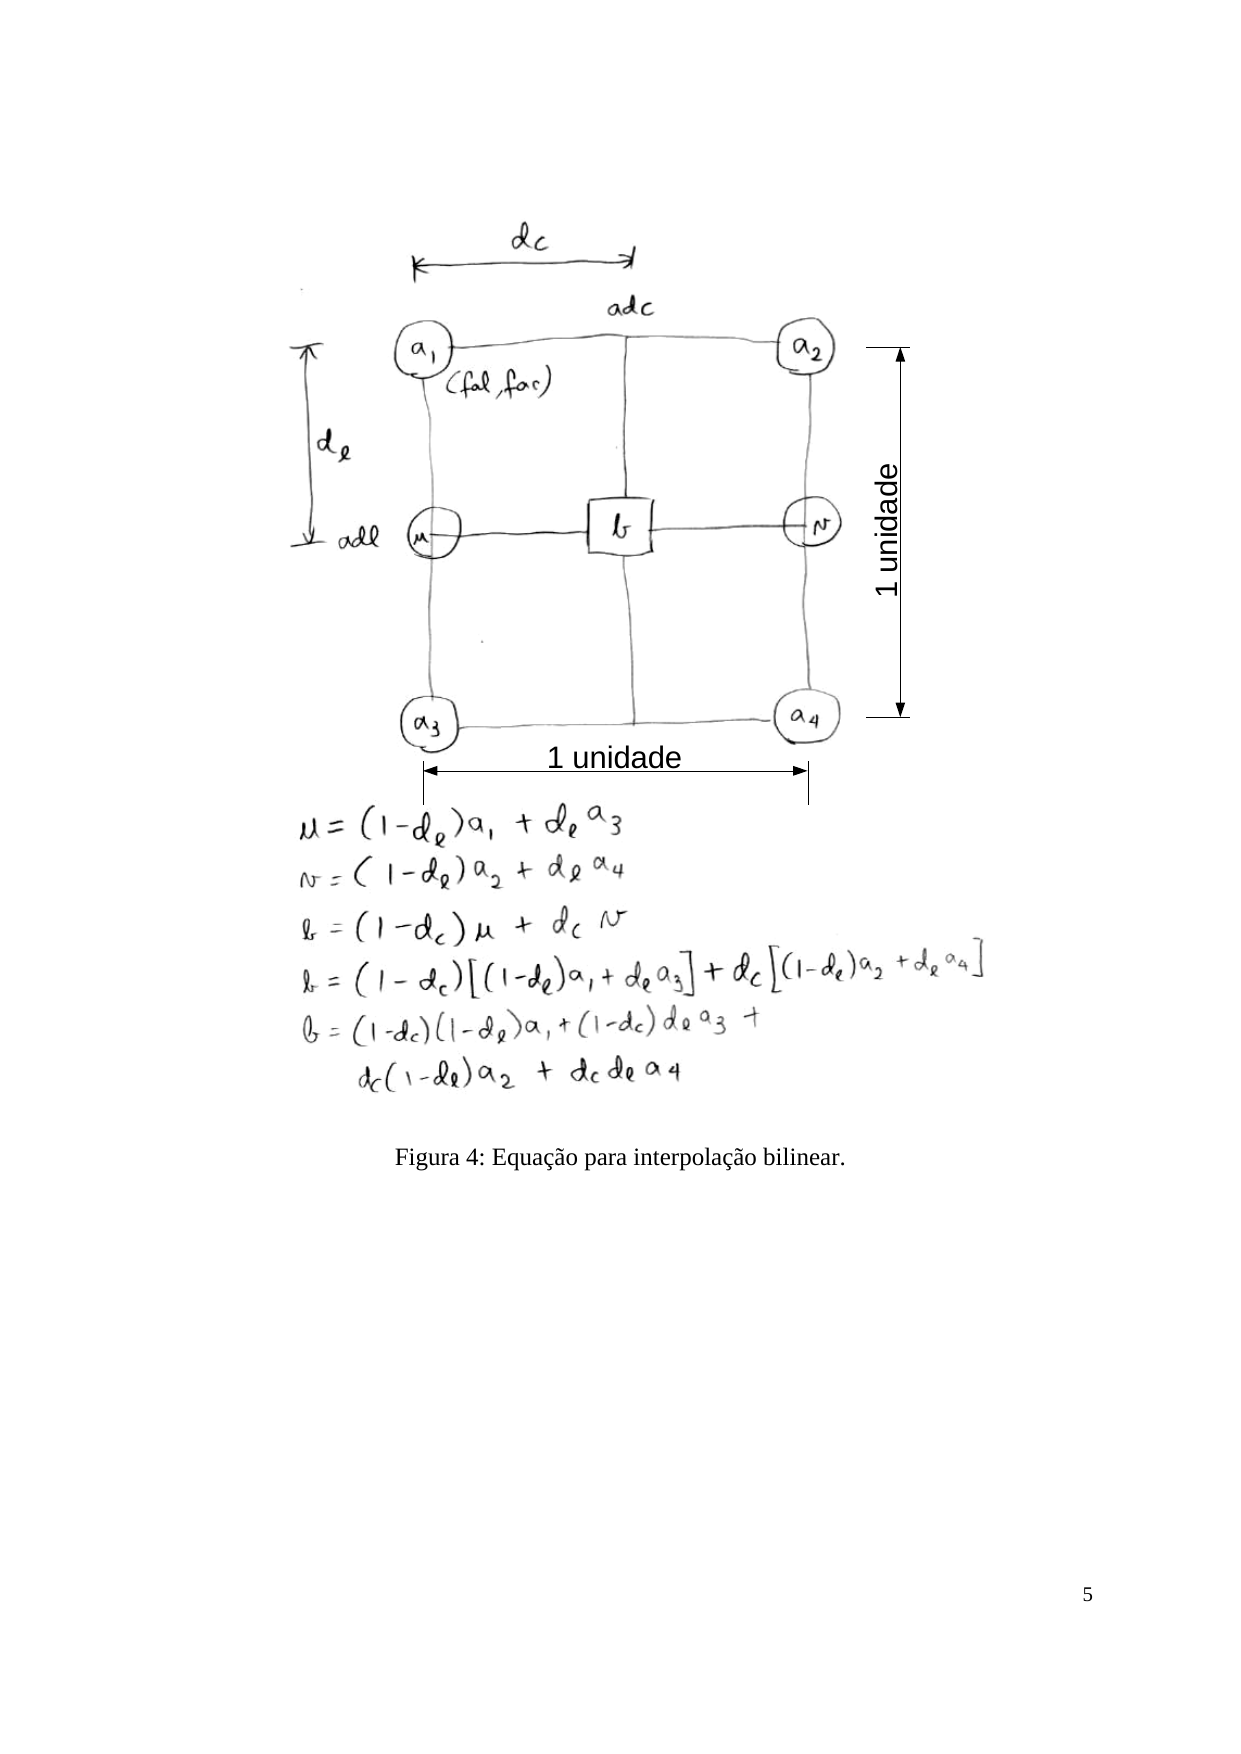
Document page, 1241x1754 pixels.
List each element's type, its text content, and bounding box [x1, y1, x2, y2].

text Figura 4: Equação para interpolação bilinear. [148, 1142, 1092, 1171]
